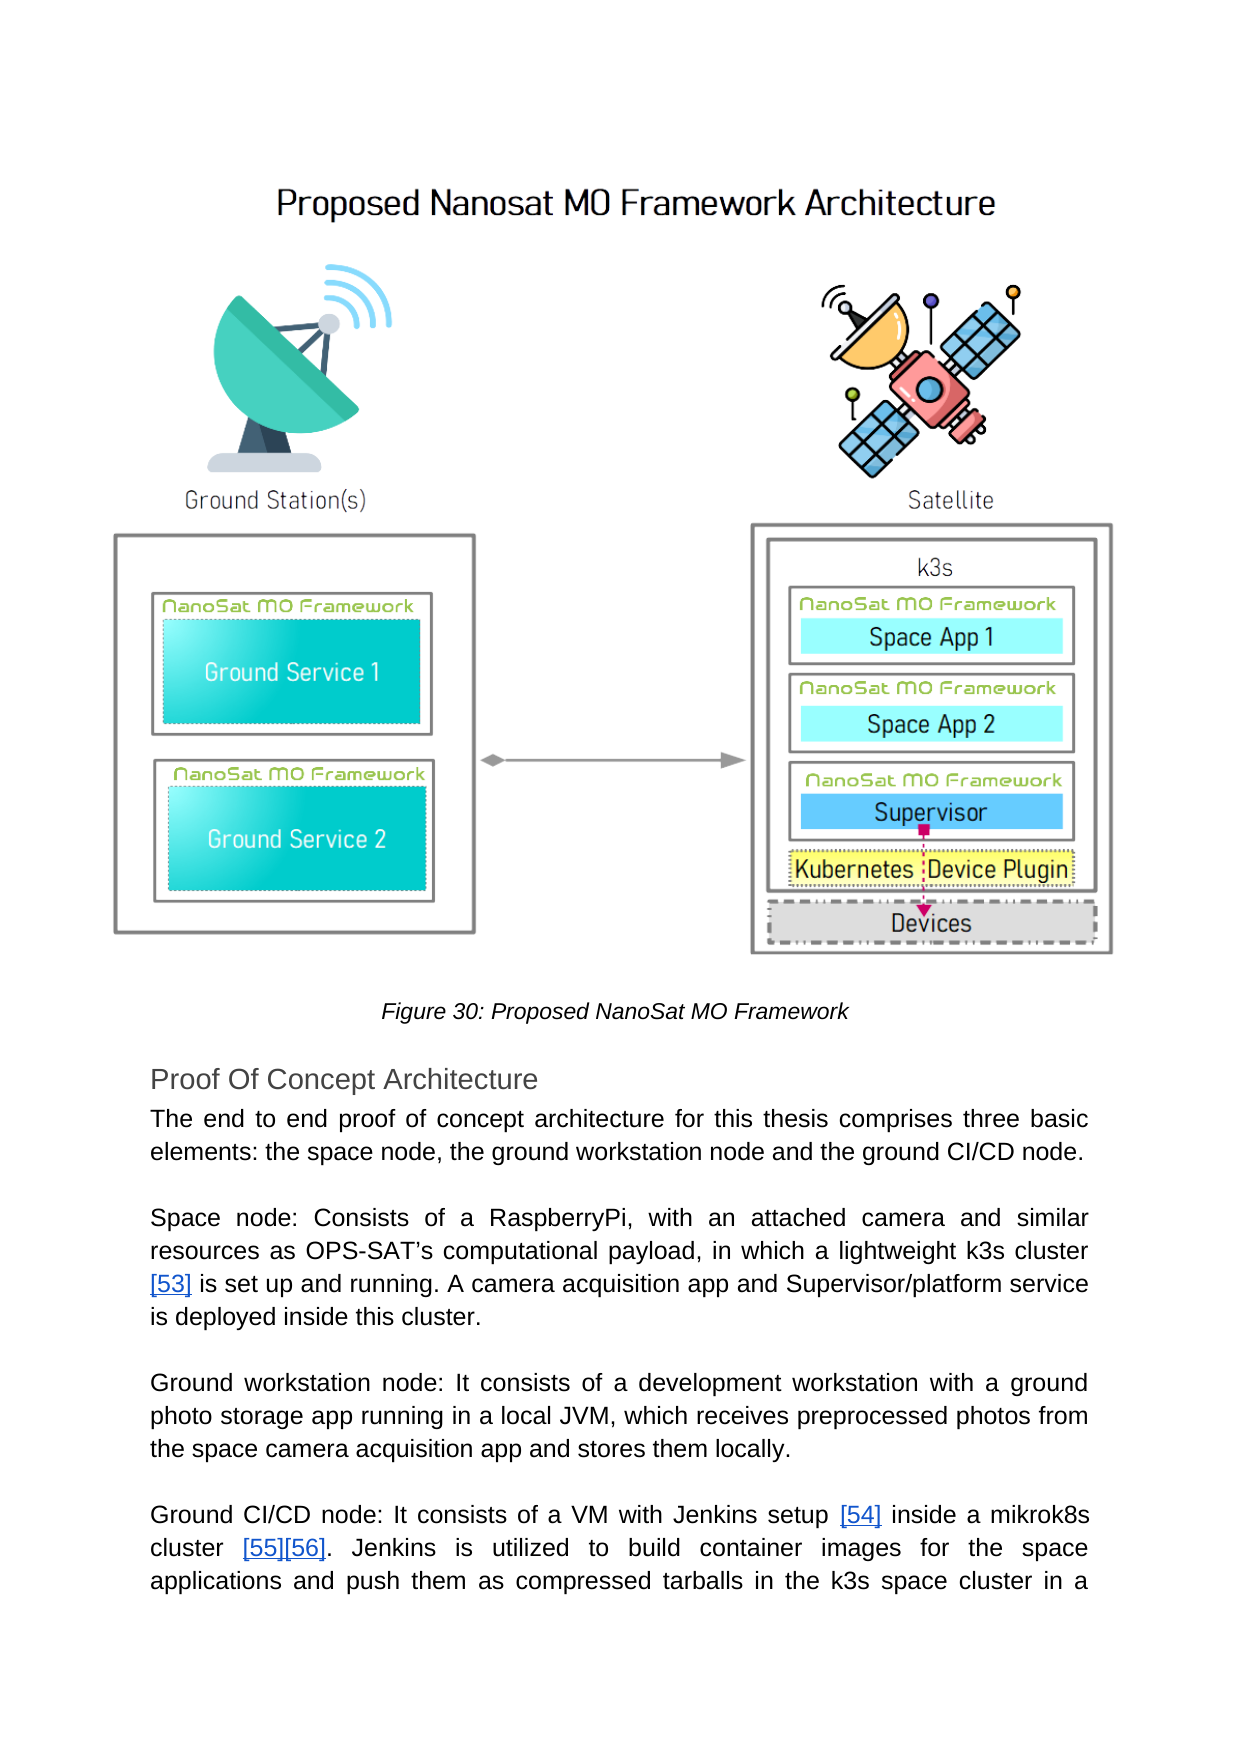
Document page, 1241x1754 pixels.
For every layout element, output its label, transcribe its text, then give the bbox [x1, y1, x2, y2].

subtitle Proof Of Concept Architecture [150, 1062, 1090, 1095]
text Ground CI/CD node: It consists of a VM with Jenkins setup [54] inside a mikrok8s cluster [55][56]. Jenkins is utilized to build container images for the space applications and push them as compressed tarballs in the k3s space cluster in a [150, 1500, 1090, 1594]
picture [61, 150, 1155, 995]
text The end to end proof of concept architecture for this thesis comprises three basic elements: the space node, the ground workstation node and the ground CI/CD node. [150, 1103, 1090, 1165]
text Figure 30: Proposed NanoSat MO Framework [61, 998, 1168, 1024]
text Space node: Consists of a RaspberryPi, with an attached camera and similar resources as OPS-SAT’s computational payload, in which a lightweight k3s cluster [53] is set up and running. A camera acquisition app and Supervisor/platform service is deployed inside this cluster. [150, 1203, 1090, 1330]
text Ground workstation node: It consists of a development workstation with a ground photo storage app running in a local JVM, which receives preprocessed photos from the space camera acquisition app and stores them locally. [150, 1368, 1090, 1462]
